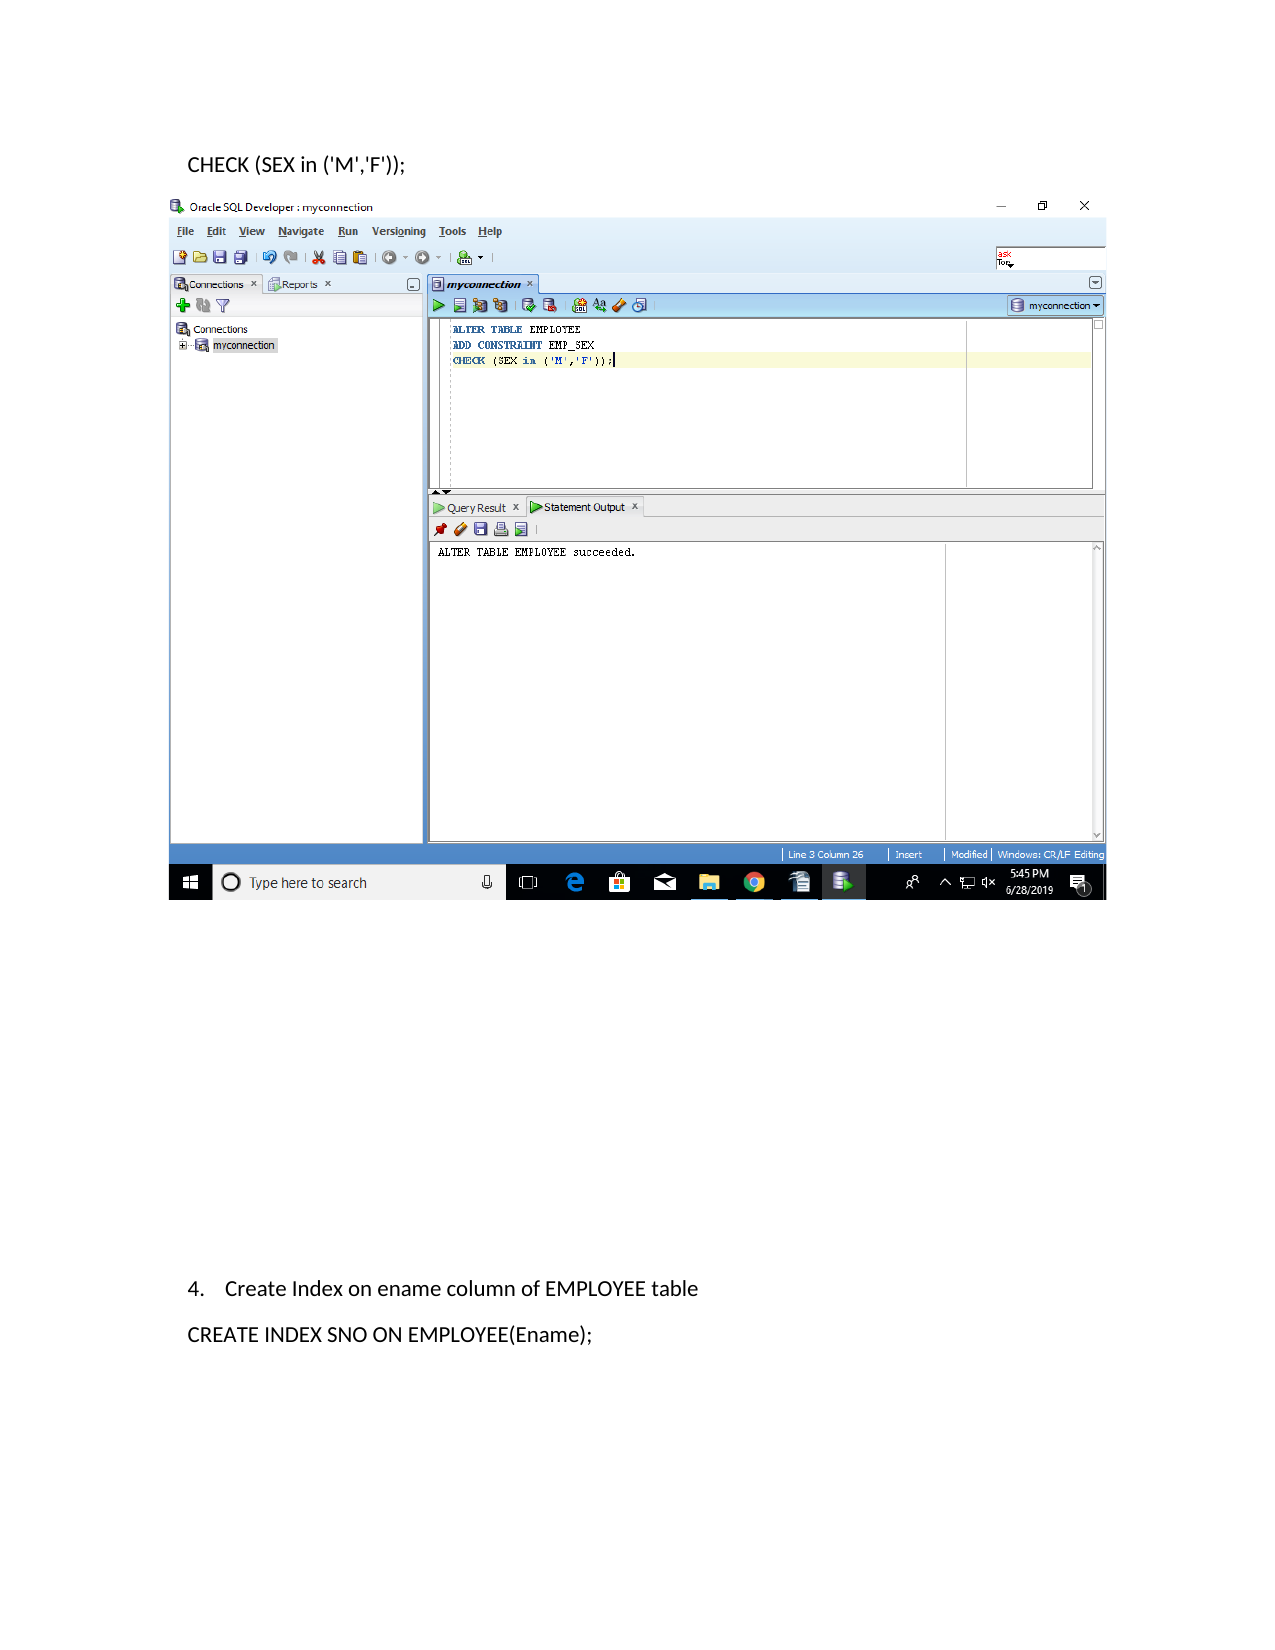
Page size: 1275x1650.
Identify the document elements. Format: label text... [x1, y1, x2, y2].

list CREATE INDEX SNO ON EMPLOYEE(Ename); [187, 1321, 1125, 1349]
list Create Index on ename column of EMPLOYEE table [187, 1274, 1125, 1302]
list CHECK (SEX in ('M','F')); [187, 150, 1125, 178]
picture [168, 196, 1107, 900]
